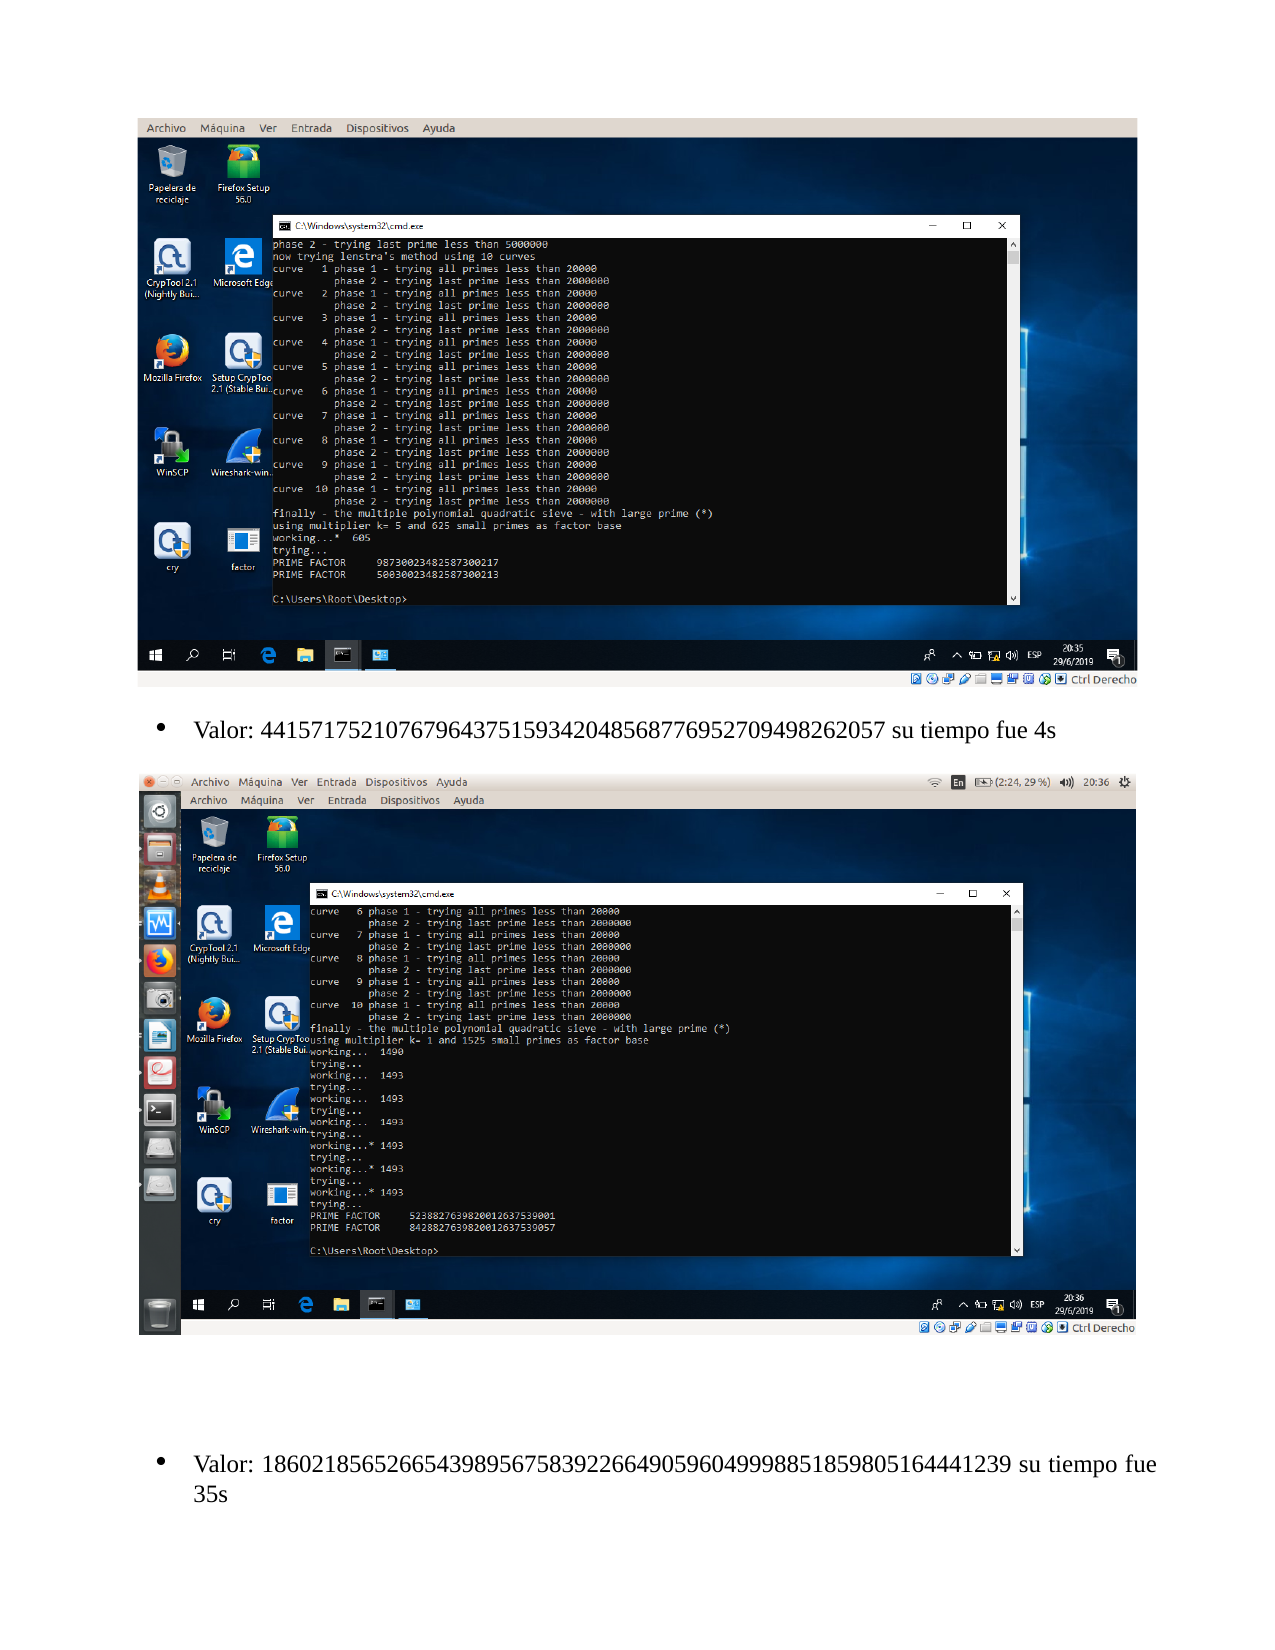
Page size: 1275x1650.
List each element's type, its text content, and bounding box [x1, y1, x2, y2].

picture [137, 118, 1138, 687]
list Valor: 44157175210767964375159342048568776952709498262057 su tiempo fue 4s [156, 715, 1157, 745]
picture [139, 773, 1136, 1335]
list Valor: 186021856526654398956758392266490596049998851859805164441239 su tiempo fue 35s [156, 1449, 1157, 1508]
